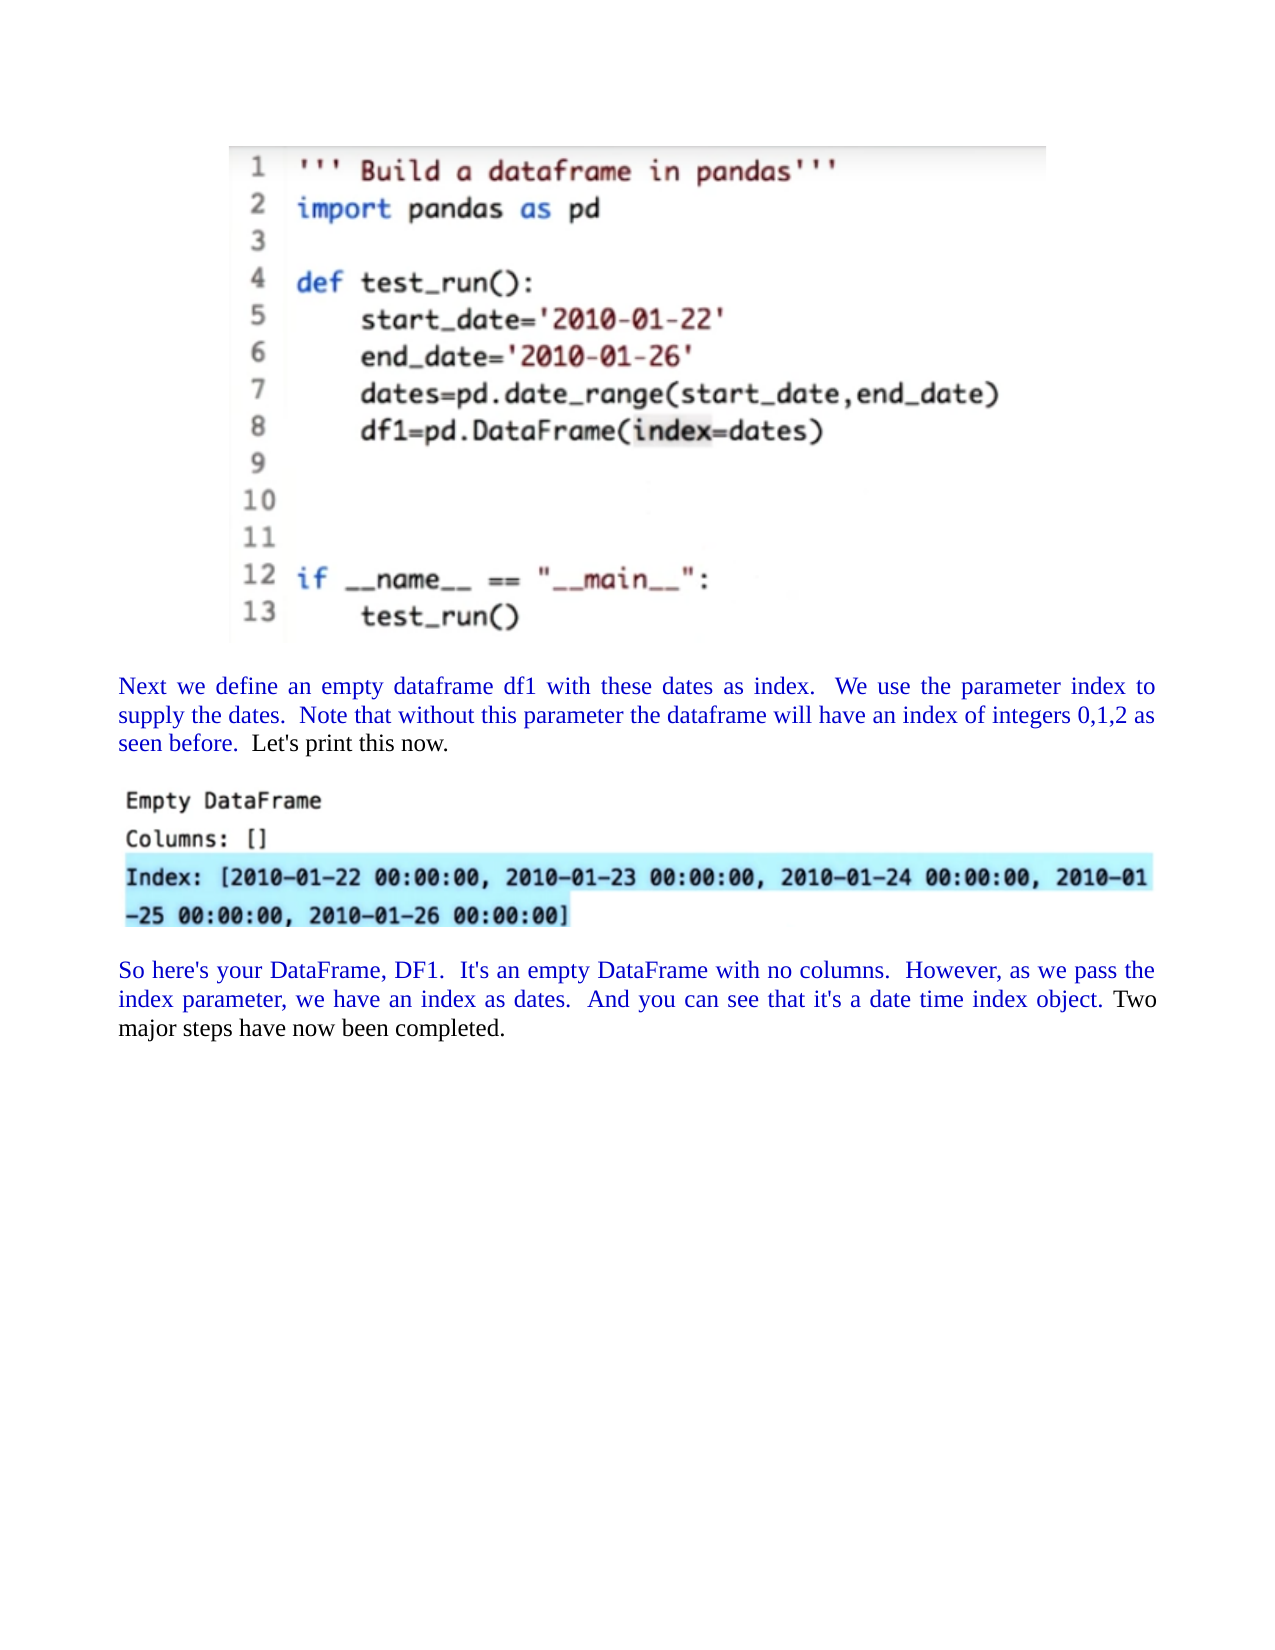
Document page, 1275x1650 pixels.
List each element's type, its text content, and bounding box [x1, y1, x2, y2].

picture [118, 786, 1157, 927]
picture [228, 146, 1047, 643]
text So here's your DataFrame, DF1. It's an empty DataFrame with no columns. However, as we pass the index parameter, we have an index as dates. And you can see that it's a date time index object. Two major steps have now been completed. [118, 955, 1157, 1041]
text Next we define an empty dataframe df1 with these dates as index. We use the parameter index to supply the dates. Note that without this parameter the dataframe will have an index of integers 0,1,2 as seen before. Let's print this now. [118, 671, 1157, 757]
